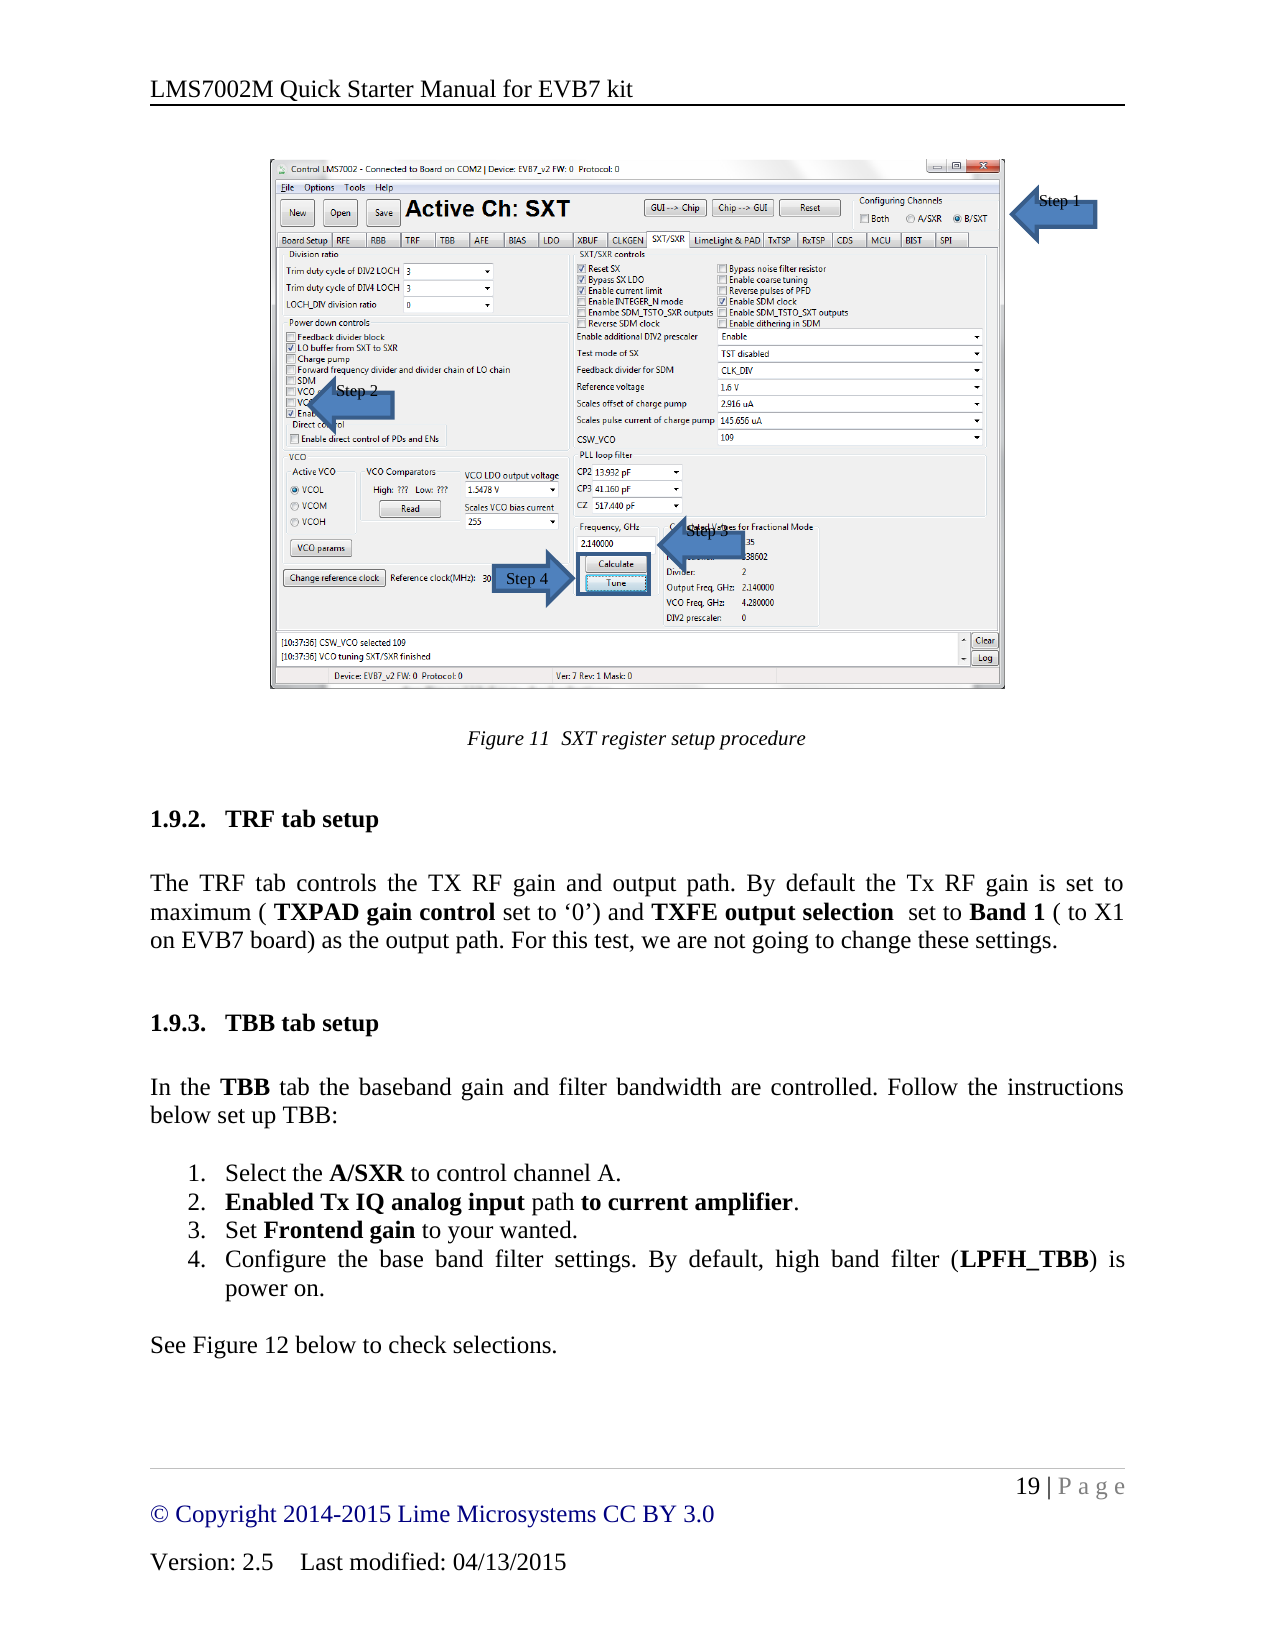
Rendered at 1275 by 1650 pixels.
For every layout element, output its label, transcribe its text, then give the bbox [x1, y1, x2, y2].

text See Figure 12 below to check selections. [150, 1330, 1125, 1359]
picture [270, 159, 1005, 689]
subtitle TBB tab setup [150, 1008, 1125, 1037]
subtitle TRF tab setup [150, 804, 1125, 833]
list Set Frontend gain to your wanted. [187, 1215, 1125, 1244]
text Figure 11 SXT register setup procedure [150, 726, 1125, 750]
list Configure the base band filter settings. By default, high band filter (LPFH_TBB) is power on. [187, 1244, 1125, 1302]
list Enabled Tx IQ analog input path to current amplifier. [187, 1187, 1125, 1215]
text In the TBB tab the baseband gain and filter bandwidth are controlled. Follow the instructions below set up TBB: [150, 1072, 1125, 1129]
list Select the A/SXR to control channel A. [187, 1158, 1125, 1187]
text The TRF tab controls the TX RF gain and output path. By default the Tx RF gain is set to maximum ( TXPAD gain control set to ‘0’) and TXFE output selection set to Band 1 ( to X1 on EVB7 board) as the output path. For this test, we are not going to change these settings. [150, 868, 1125, 954]
